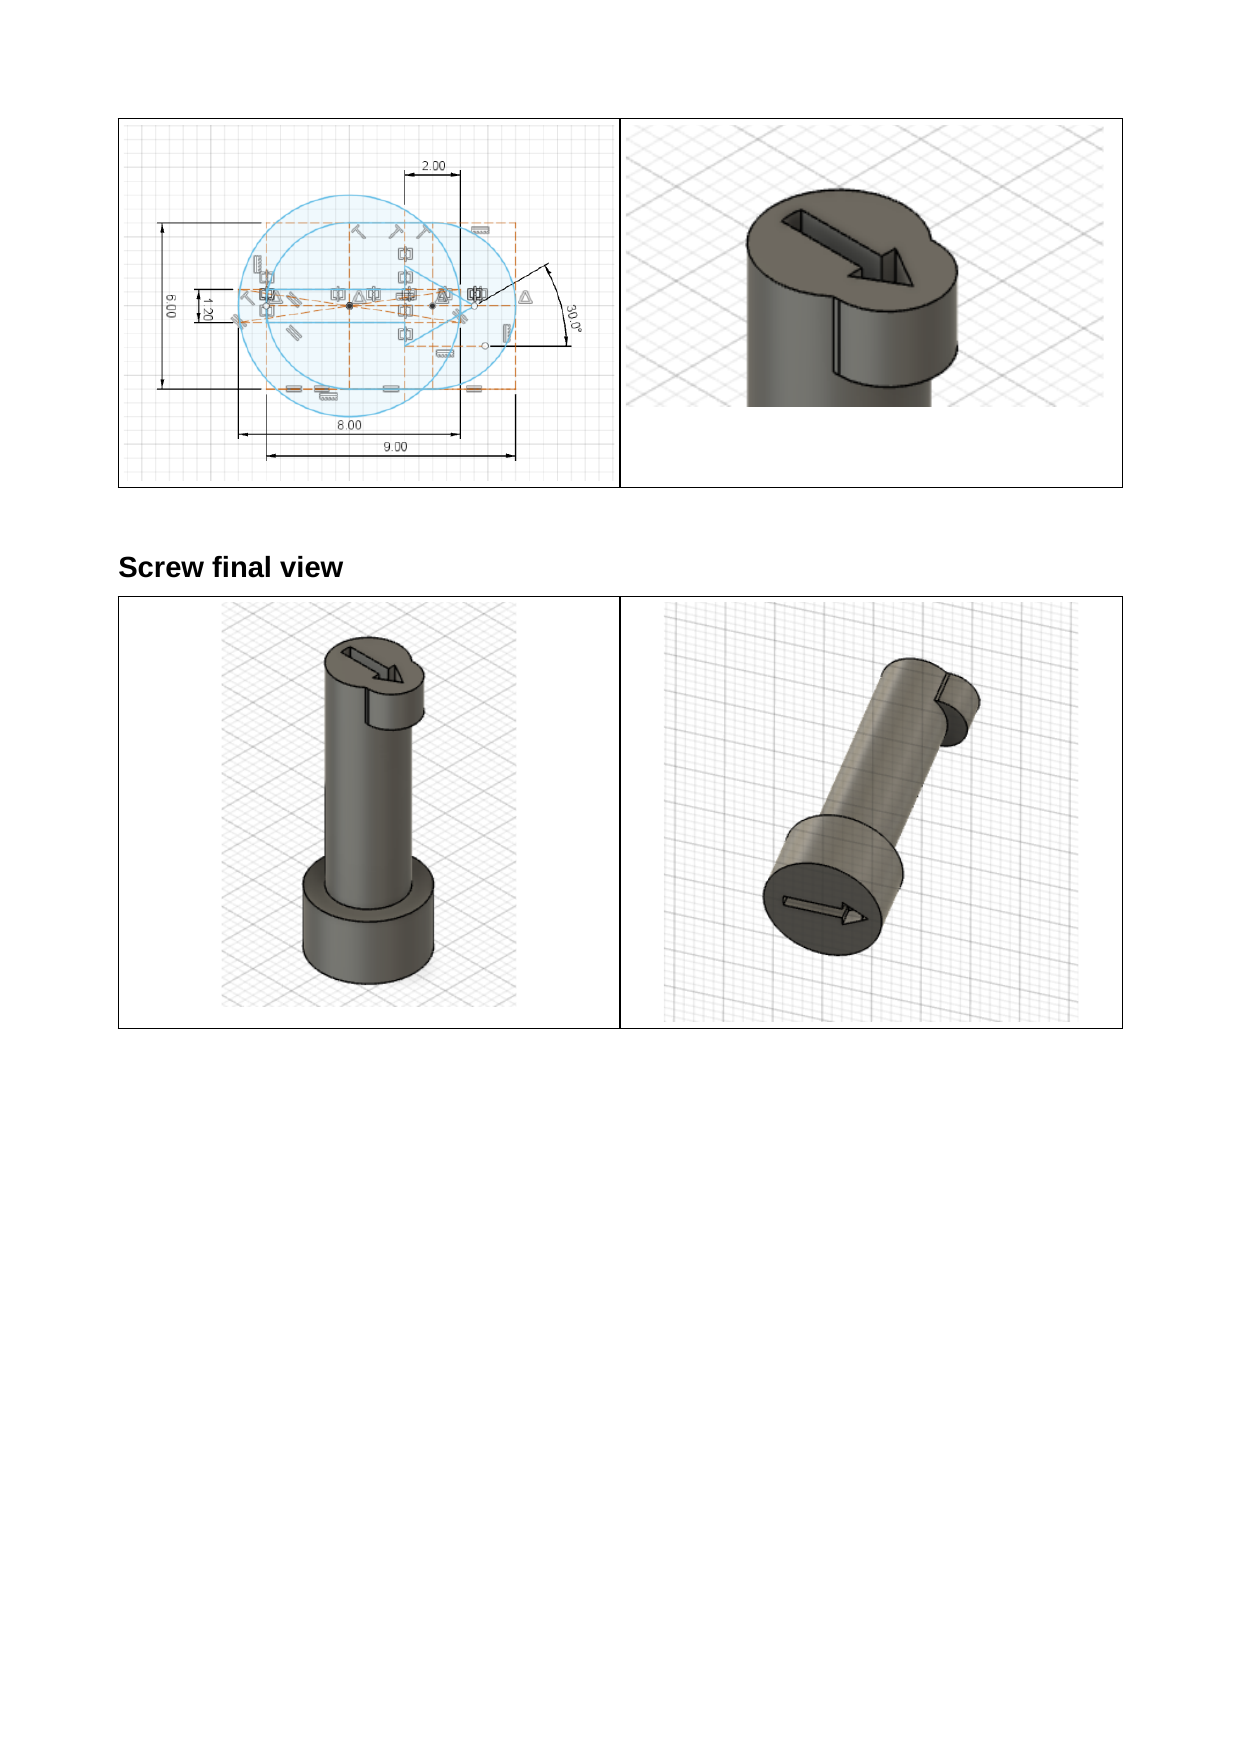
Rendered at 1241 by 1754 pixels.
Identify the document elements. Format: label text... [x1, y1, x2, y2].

subtitle Screw final view [118, 550, 1122, 583]
table_header [621, 119, 1122, 487]
table_header [119, 597, 619, 1028]
picture [625, 125, 1104, 407]
picture [123, 125, 615, 481]
picture [663, 602, 1079, 1022]
table_header [621, 597, 1122, 1028]
table_header [119, 119, 619, 487]
picture [221, 602, 517, 1007]
